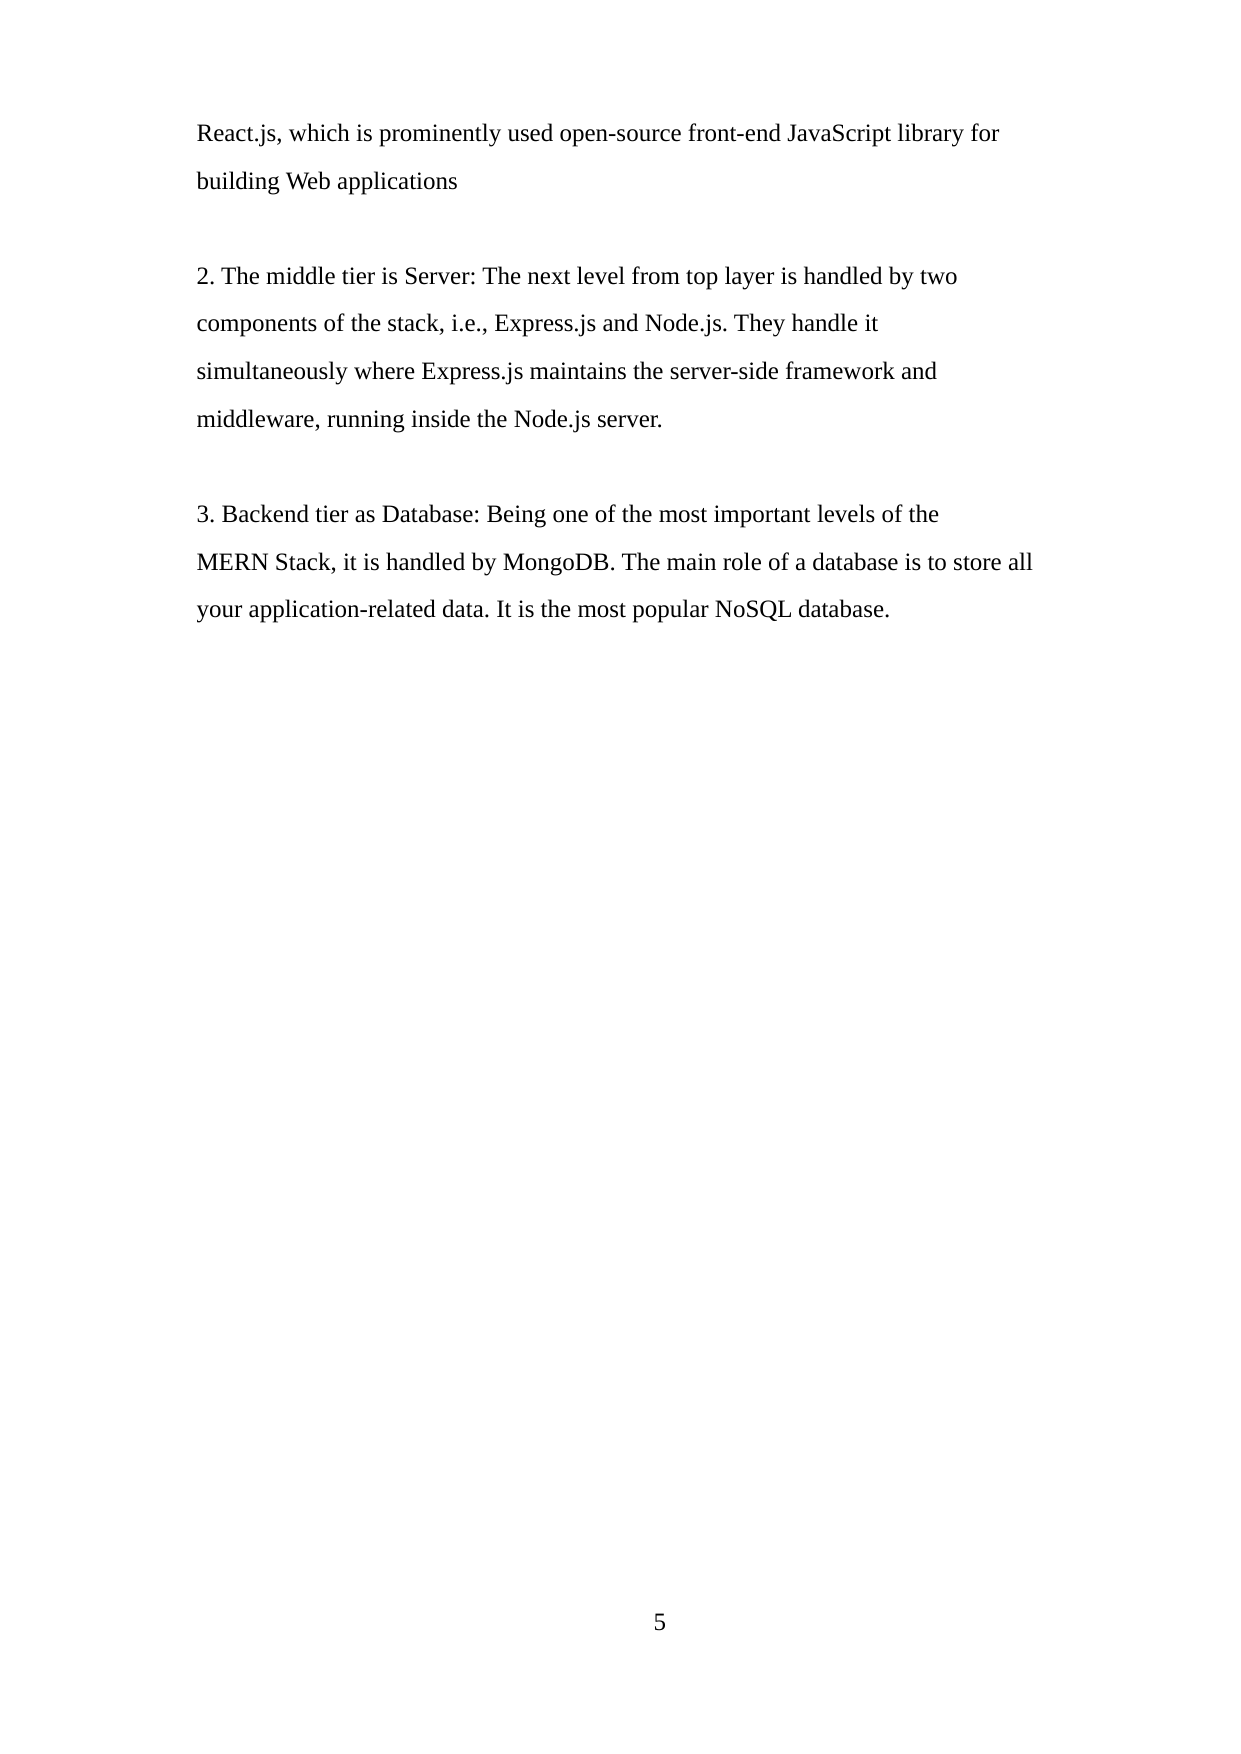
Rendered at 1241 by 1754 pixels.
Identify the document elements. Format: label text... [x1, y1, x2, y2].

text building Web applications [196, 166, 1122, 194]
text middleware, running inside the Node.js server. [196, 404, 1122, 432]
text simultaneously where Express.js maintains the server-side framework and [196, 356, 1122, 385]
text 2. The middle tier is Server: The next level from top layer is handled by two [196, 261, 1122, 290]
text your application-related data. It is the most popular NoSQL database. [196, 594, 1122, 623]
text components of the stack, i.e., Express.js and Node.js. They handle it [196, 308, 1122, 337]
text 3. Backend tier as Database: Being one of the most important levels of the [196, 499, 1122, 528]
text React.js, which is prominently used open-source front-end JavaScript library for [196, 118, 1122, 147]
text MERN Stack, it is handled by MongoDB. The main role of a database is to store all [196, 547, 1122, 575]
